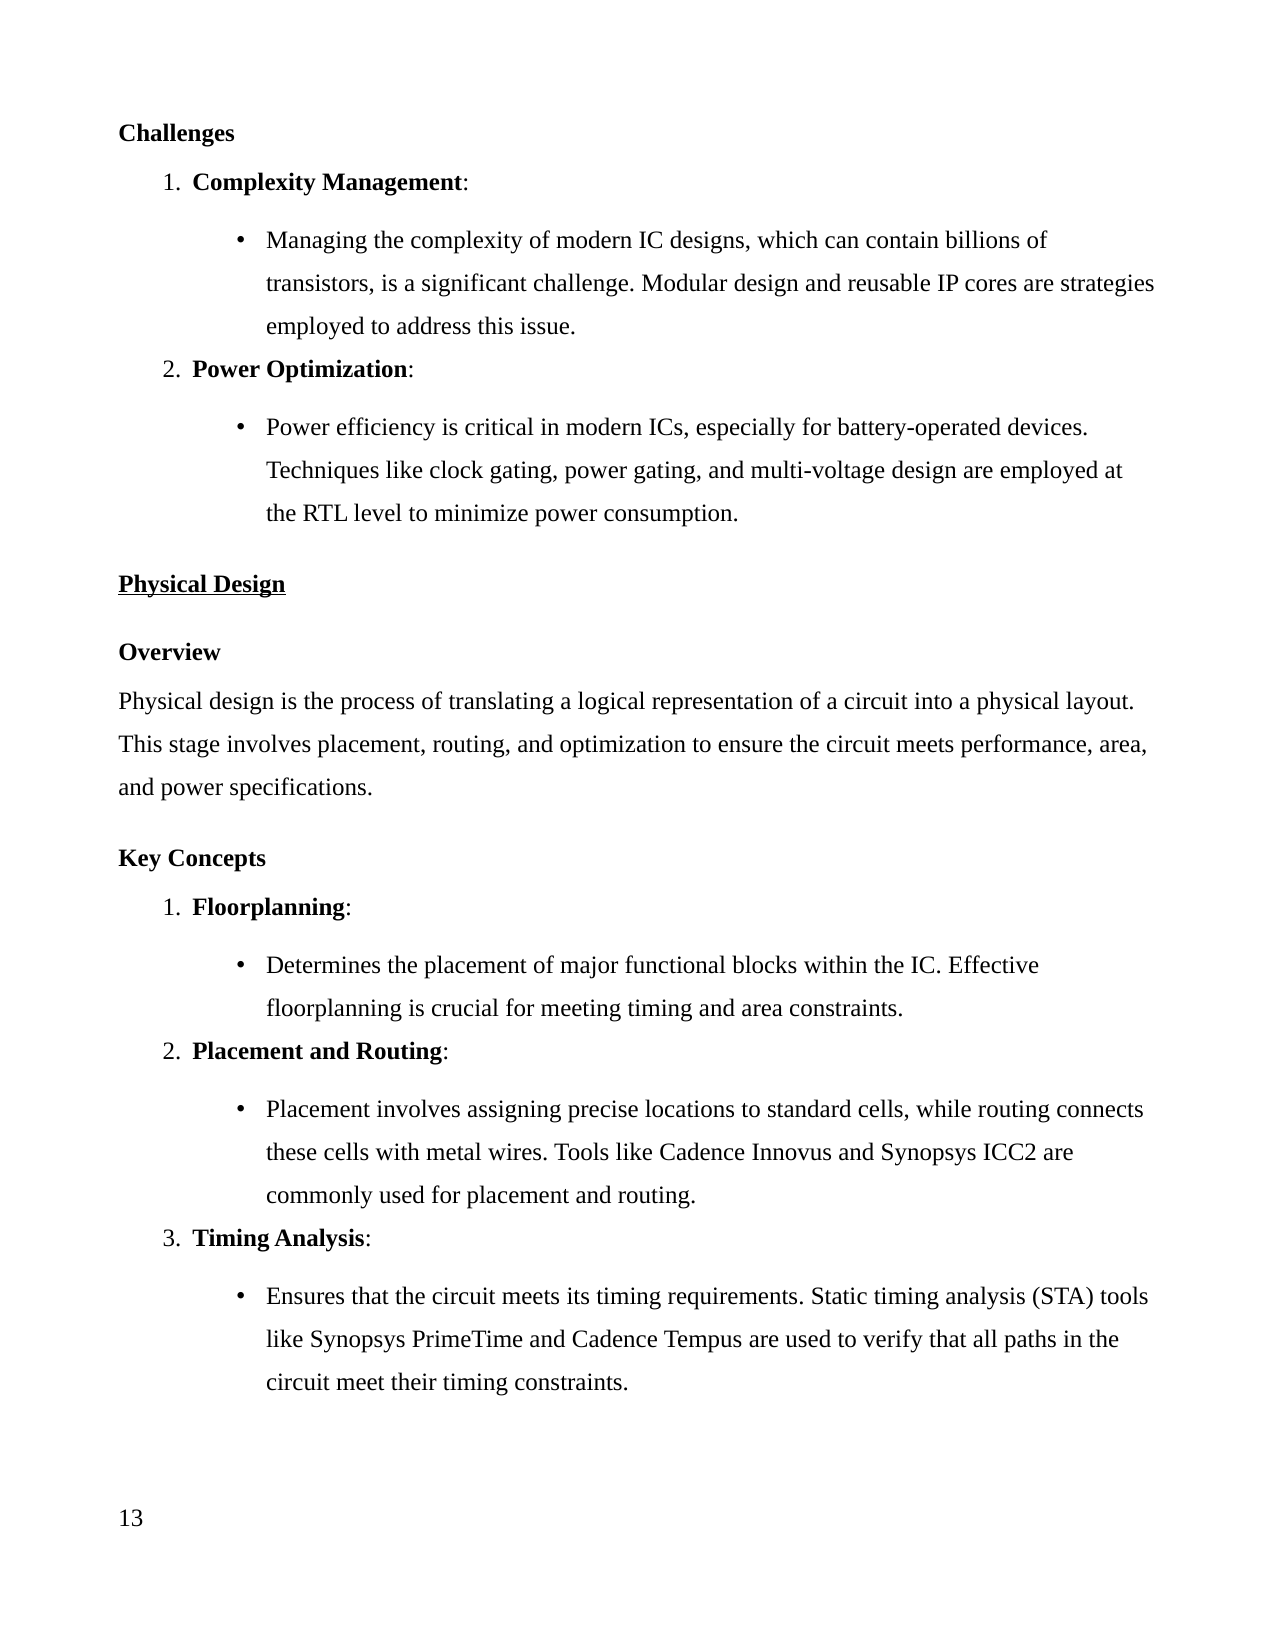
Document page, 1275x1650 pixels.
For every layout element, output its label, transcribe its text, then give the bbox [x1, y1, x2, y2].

text Physical design is the process of translating a logical representation of a circuit into a physical layout. This stage involves placement, routing, and optimization to ensure the circuit meets performance, area, and power specifications. [118, 686, 1157, 801]
list Placement involves assigning precise locations to standard cells, while routing connects these cells with metal wires. Tools like Cadence Innovus and Synopsys ICC2 are commonly used for placement and routing. [236, 1094, 1157, 1209]
list Floorplanning: [162, 892, 1157, 921]
list Determines the placement of major functional blocks within the IC. Effective floorplanning is crucial for meeting timing and area constraints. [236, 950, 1157, 1022]
list Managing the complexity of modern IC designs, which can contain billions of transistors, is a significant challenge. Modular design and reusable IP cores are strategies employed to address this issue. [236, 225, 1157, 340]
subtitle Physical Design [118, 569, 1157, 597]
list Power Optimization: [162, 354, 1157, 383]
list Complexity Management: [162, 167, 1157, 196]
subtitle Challenges [118, 118, 1157, 147]
subtitle Overview [118, 637, 1157, 666]
list Placement and Routing: [162, 1036, 1157, 1065]
list Power efficiency is critical in modern ICs, especially for battery-operated devices. Techniques like clock gating, power gating, and multi-voltage design are employed at the RTL level to minimize power consumption. [236, 412, 1157, 527]
list Timing Analysis: [162, 1223, 1157, 1252]
list Ensures that the circuit meets its timing requirements. Static timing analysis (STA) tools like Synopsys PrimeTime and Cadence Tempus are used to verify that all paths in the circuit meet their timing constraints. [236, 1281, 1157, 1396]
subtitle Key Concepts [118, 843, 1157, 871]
